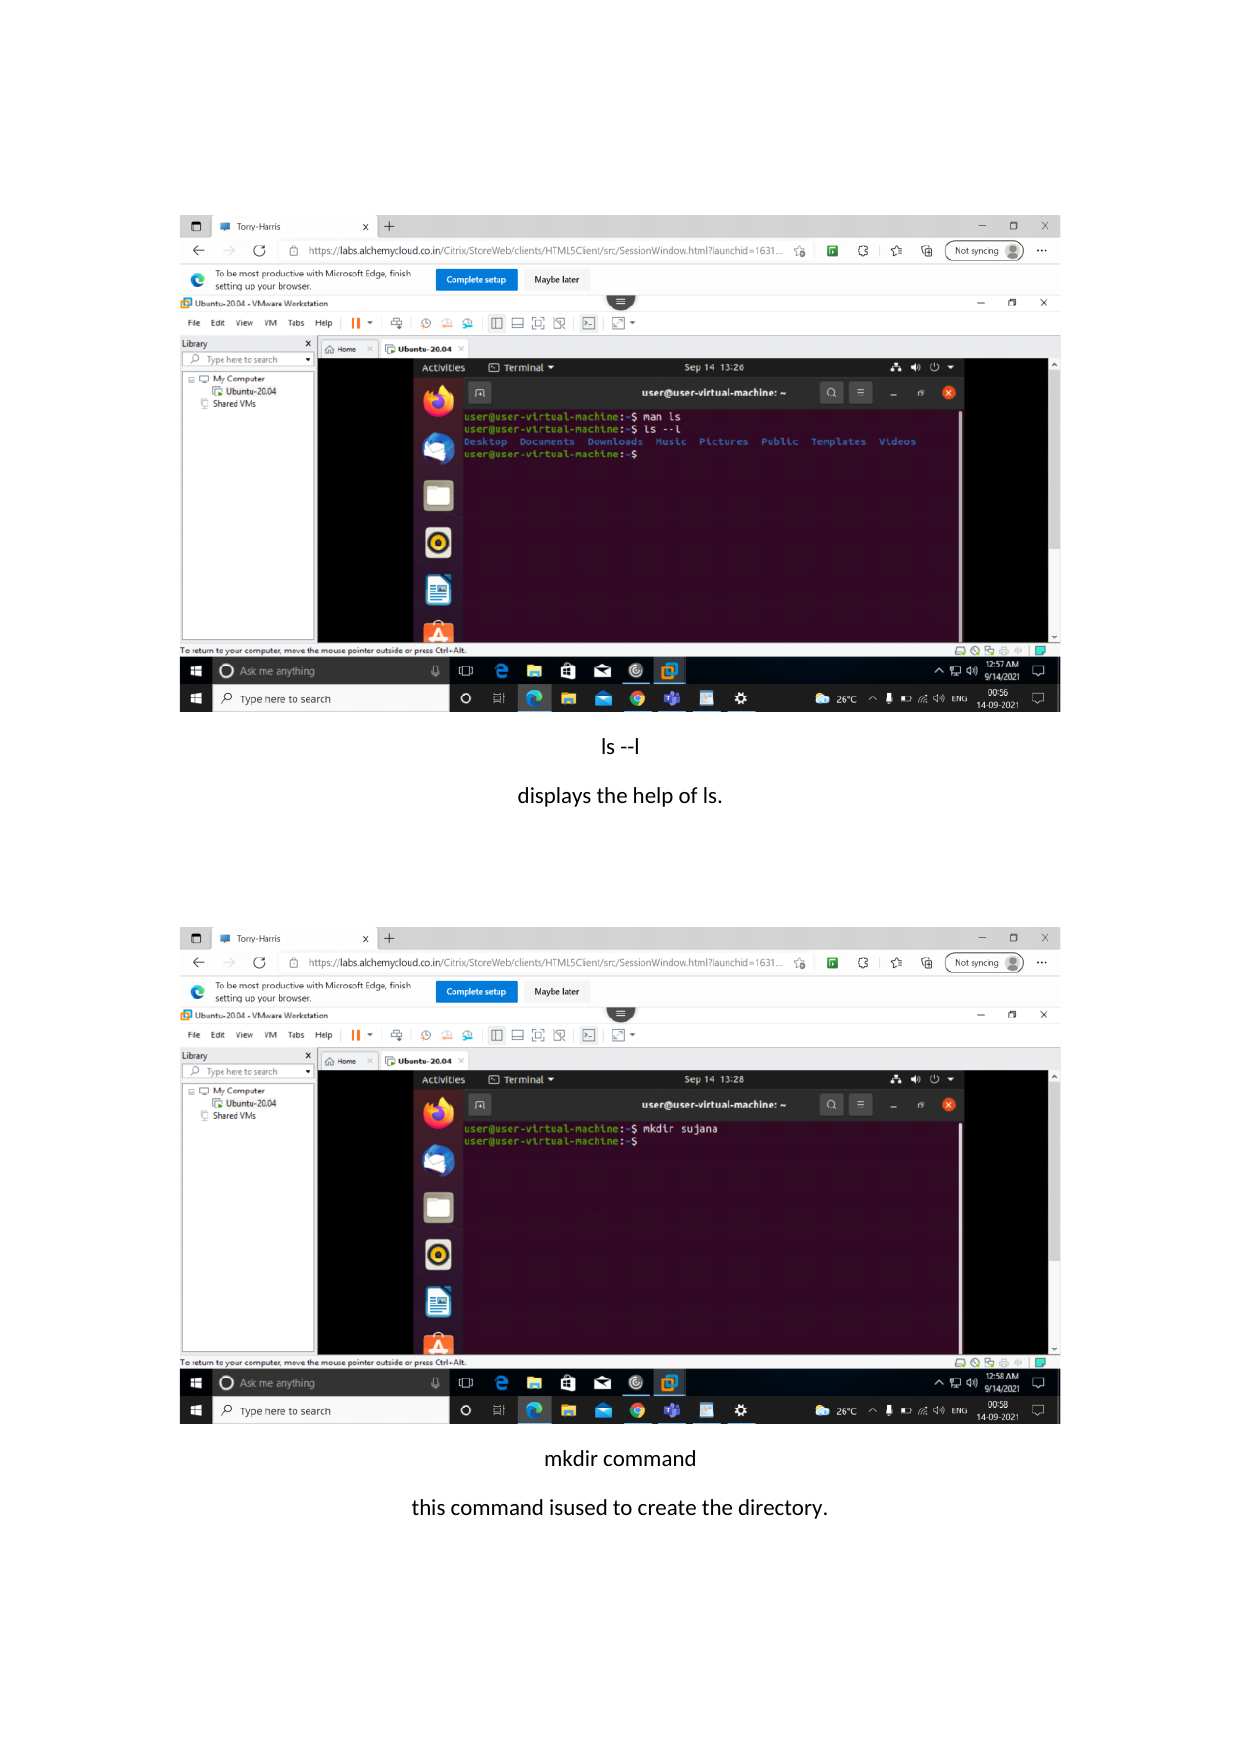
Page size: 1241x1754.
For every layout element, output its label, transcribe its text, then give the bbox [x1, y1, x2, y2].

text displays the help of ls. [118, 781, 1122, 809]
text mkdir command [118, 1444, 1122, 1472]
text ls --l [118, 732, 1122, 760]
text this command isused to create the directory. [118, 1493, 1122, 1521]
